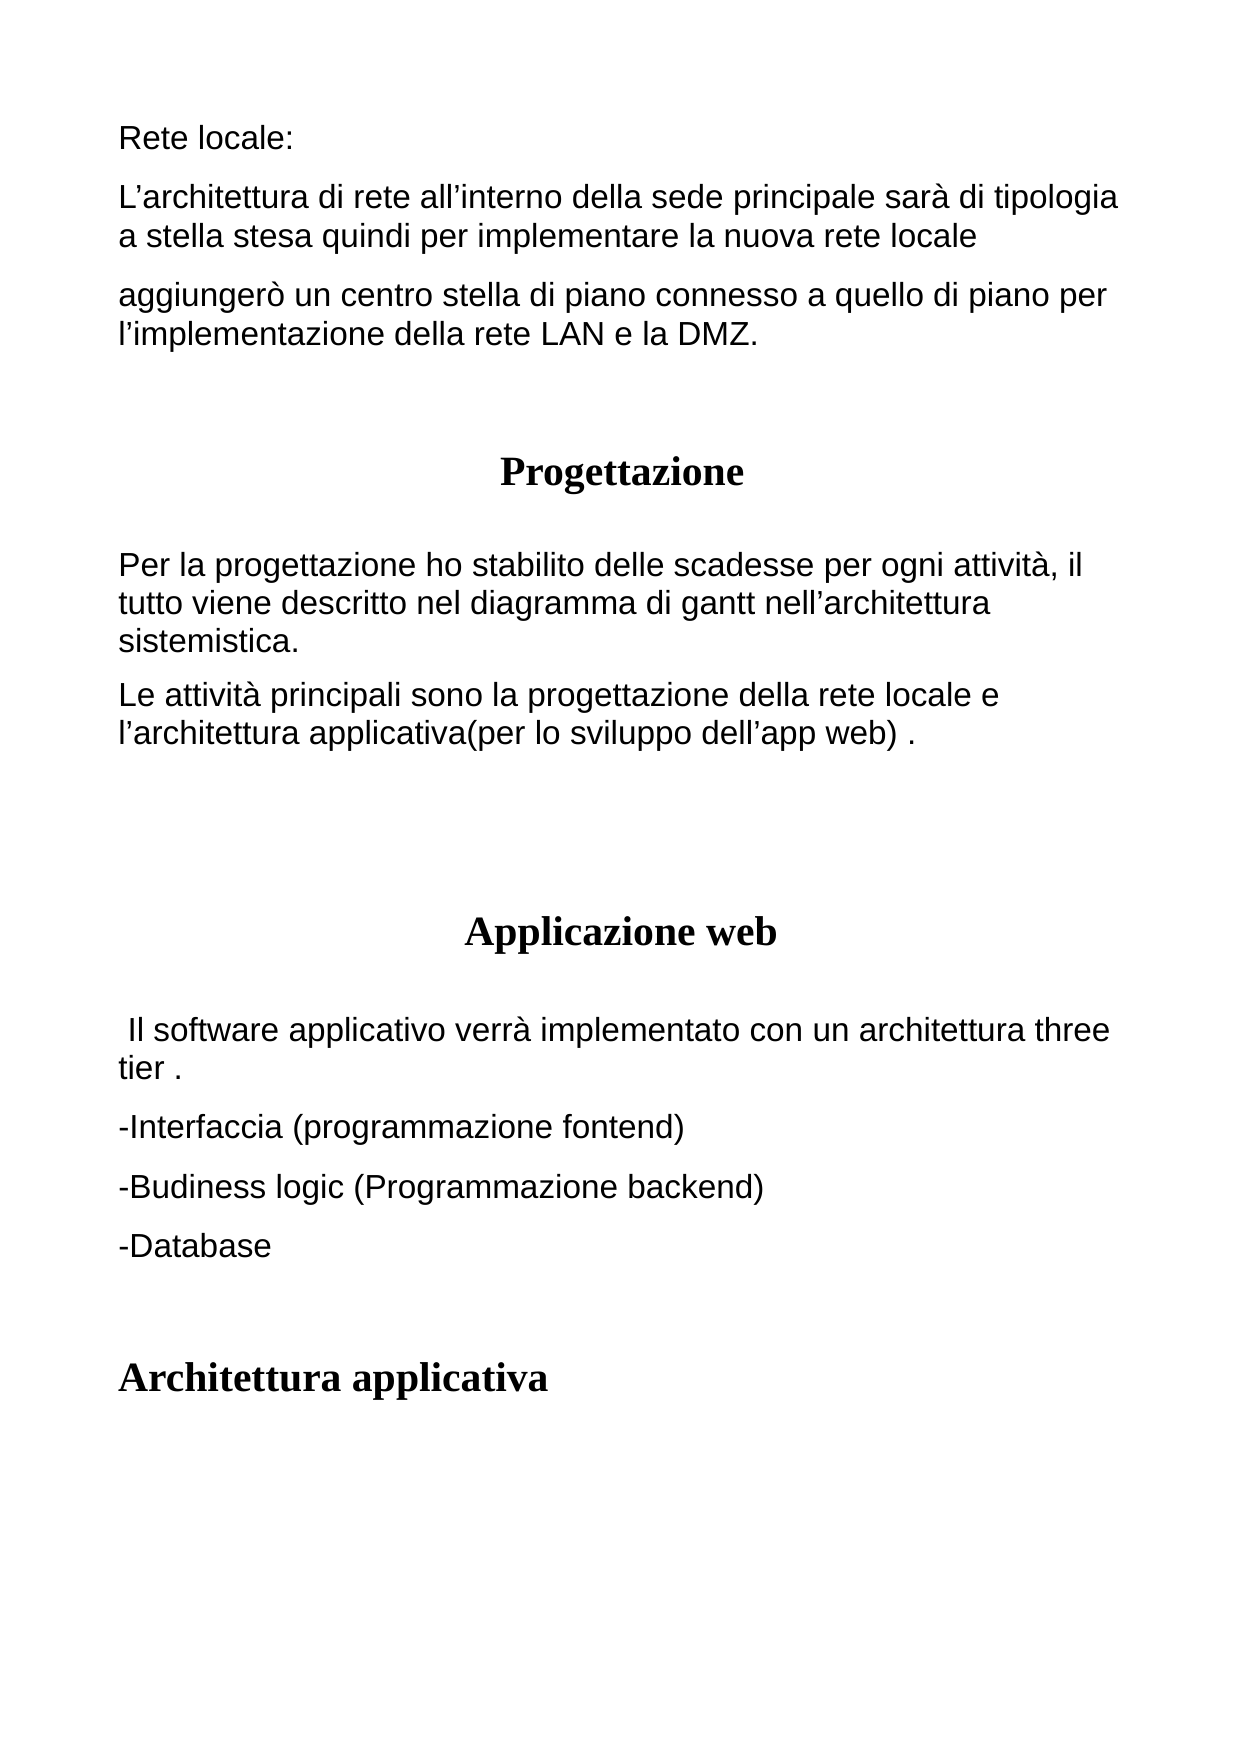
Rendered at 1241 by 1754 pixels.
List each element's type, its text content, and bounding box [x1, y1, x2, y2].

text -Database [118, 1226, 1122, 1264]
text -Interfaccia (programmazione fontend) [118, 1107, 1122, 1146]
text Rete locale: [118, 118, 1122, 157]
text -Budiness logic (Programmazione backend) [118, 1167, 1122, 1205]
text aggiungerò un centro stella di piano connesso a quello di piano per l’implementazione della rete LAN e la DMZ. [118, 275, 1122, 352]
text Le attività principali sono la progettazione della rete locale e l’architettura applicativa(per lo sviluppo dell’app web) . [118, 675, 1122, 752]
text Il software applicativo verrà implementato con un architettura three tier . [118, 1010, 1122, 1087]
text Per la progettazione ho stabilito delle scadesse per ogni attività, il tutto viene descritto nel diagramma di gantt nell’architettura sistemistica. [118, 545, 1122, 660]
text L’architettura di rete all’interno della sede principale sarà di tipologia a stella stesa quindi per implementare la nuova rete locale [118, 177, 1122, 254]
